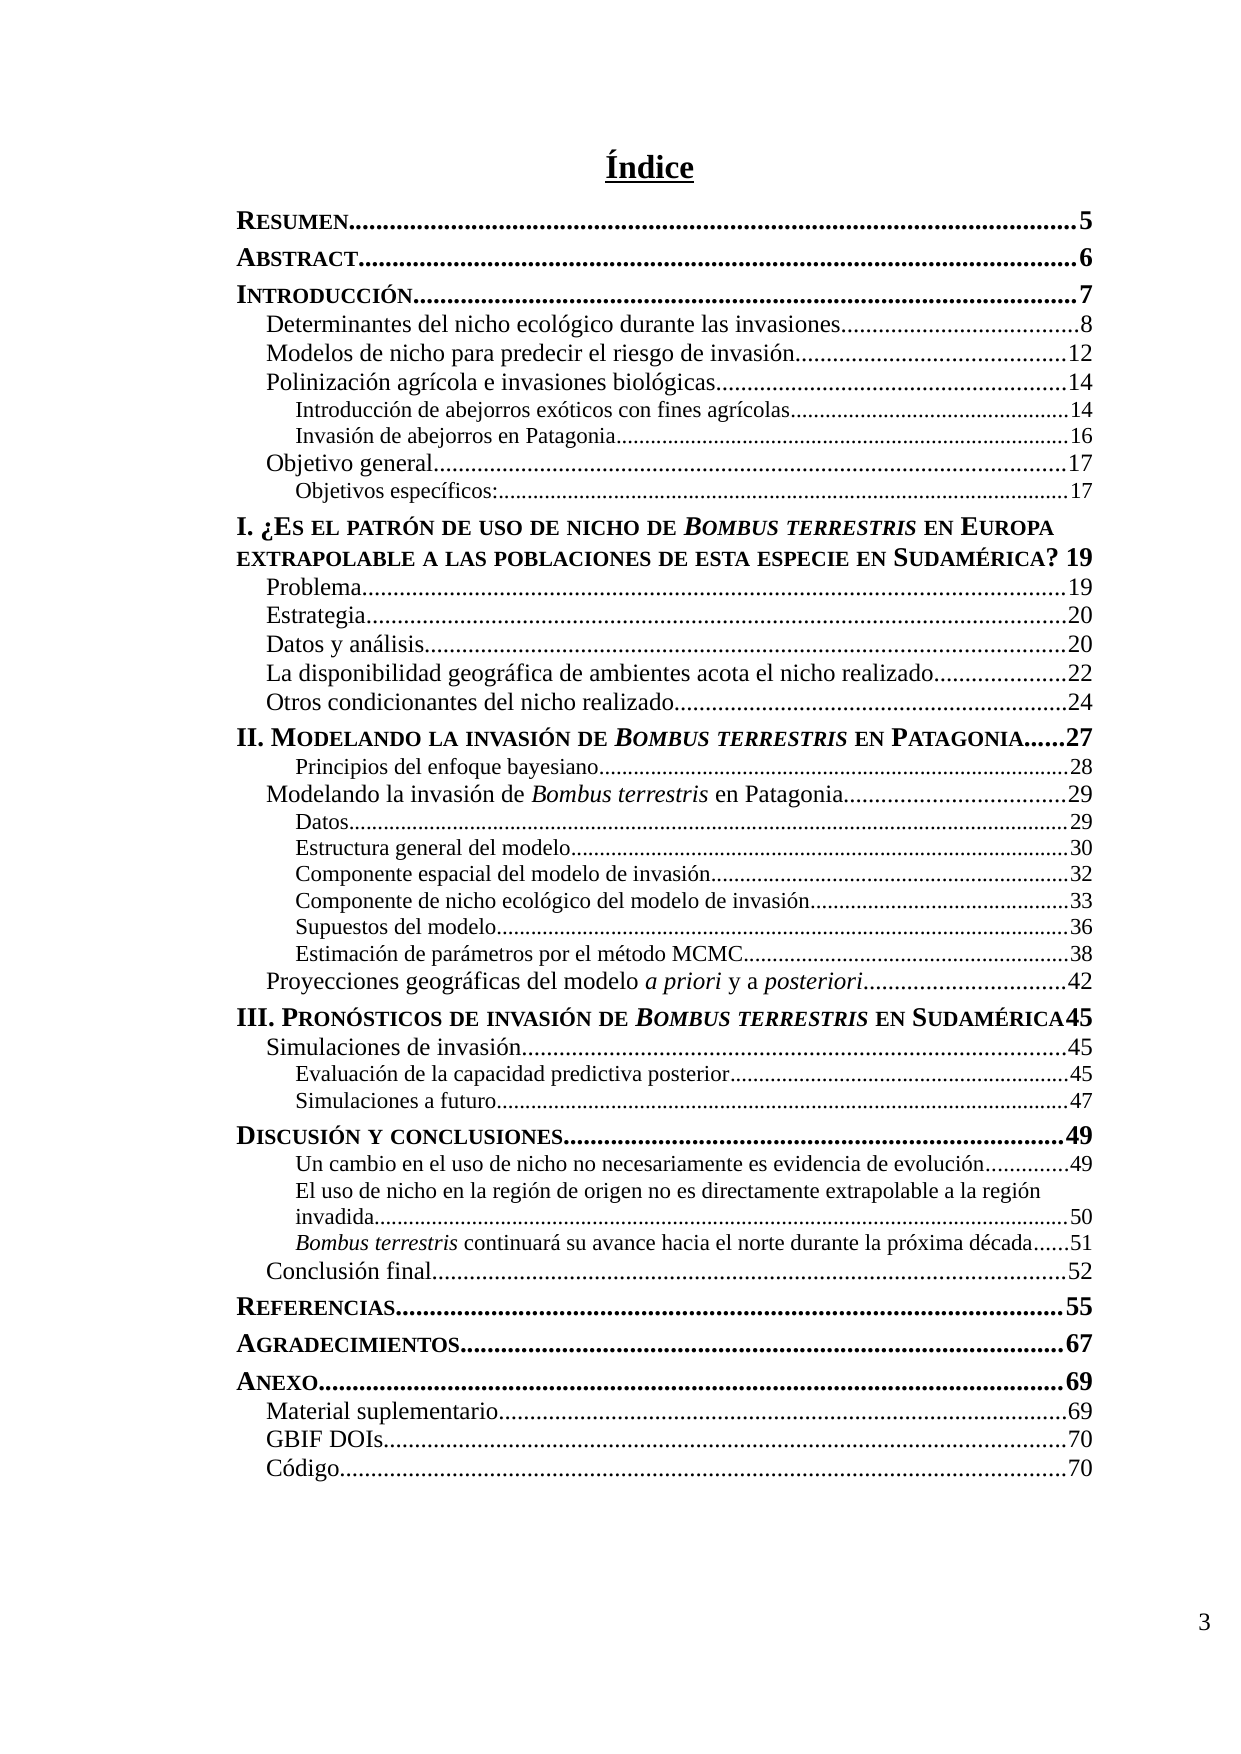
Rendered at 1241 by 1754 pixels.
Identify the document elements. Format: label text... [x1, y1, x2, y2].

text GBIF DOIs 70 [266, 1424, 1093, 1453]
text Polinización agrícola e invasiones biológicas 14 [266, 367, 1093, 396]
text Supuestos del modelo 36 [295, 913, 1093, 939]
text Datos y análisis 20 [266, 629, 1093, 658]
text Estrategia 20 [266, 601, 1093, 629]
text Anexo 69 [236, 1364, 1093, 1396]
text Material suplementario 69 [266, 1396, 1093, 1424]
text I. ¿Es el patrón de uso de nicho de Bombus terrestris en Europa extrapolable a las poblaciones de esta especie en Sudamérica? 19 [236, 509, 1093, 572]
text II. Modelando la invasión de Bombus terrestris en Patagonia 27 [236, 722, 1093, 753]
text Estimación de parámetros por el método MCMC 38 [295, 939, 1093, 966]
text La disponibilidad geográfica de ambientes acota el nicho realizado 22 [266, 658, 1093, 687]
text Abstract 6 [236, 241, 1093, 272]
text Conclusión final 52 [266, 1256, 1093, 1284]
text Bombus terrestris continuará su avance hacia el norte durante la próxima década 51 [295, 1229, 1093, 1256]
text El uso de nicho en la región de origen no es directamente extrapolable a la región invadida 50 [295, 1177, 1093, 1229]
text Estructura general del modelo 30 [295, 834, 1093, 861]
text Proyecciones geográficas del modelo a priori y a posteriori 42 [266, 966, 1093, 995]
text Invasión de abejorros en Patagonia 16 [295, 422, 1093, 448]
text Introducción de abejorros exóticos con fines agrícolas 14 [295, 396, 1093, 422]
text Discusión y conclusiones 49 [236, 1119, 1093, 1150]
subtitle Índice [207, 148, 1093, 186]
text Otros condicionantes del nicho realizado 24 [266, 687, 1093, 716]
text Objetivo general 17 [266, 448, 1093, 477]
text Evaluación de la capacidad predictiva posterior 45 [295, 1061, 1093, 1087]
text Modelando la invasión de Bombus terrestris en Patagonia 29 [266, 779, 1093, 808]
text Código 70 [266, 1453, 1093, 1482]
text Introducción 7 [236, 278, 1093, 309]
text Datos 29 [295, 808, 1093, 834]
text Principios del enfoque bayesiano 28 [295, 753, 1093, 779]
text Problema 19 [266, 572, 1093, 601]
text Referencias 55 [236, 1290, 1093, 1322]
text Determinantes del nicho ecológico durante las invasiones 8 [266, 309, 1093, 338]
text Componente espacial del modelo de invasión 32 [295, 861, 1093, 887]
text Objetivos específicos: 17 [295, 477, 1093, 504]
text Agradecimientos 67 [236, 1327, 1093, 1359]
text Modelos de nicho para predecir el riesgo de invasión 12 [266, 338, 1093, 367]
text Un cambio en el uso de nicho no necesariamente es evidencia de evolución 49 [295, 1150, 1093, 1177]
text Simulaciones a futuro 47 [295, 1087, 1093, 1113]
text III. Pronósticos de invasión de Bombus terrestris en Sudamérica 45 [236, 1001, 1093, 1032]
text Resumen 5 [236, 204, 1093, 235]
text Simulaciones de invasión 45 [266, 1032, 1093, 1061]
text Componente de nicho ecológico del modelo de invasión 33 [295, 887, 1093, 913]
